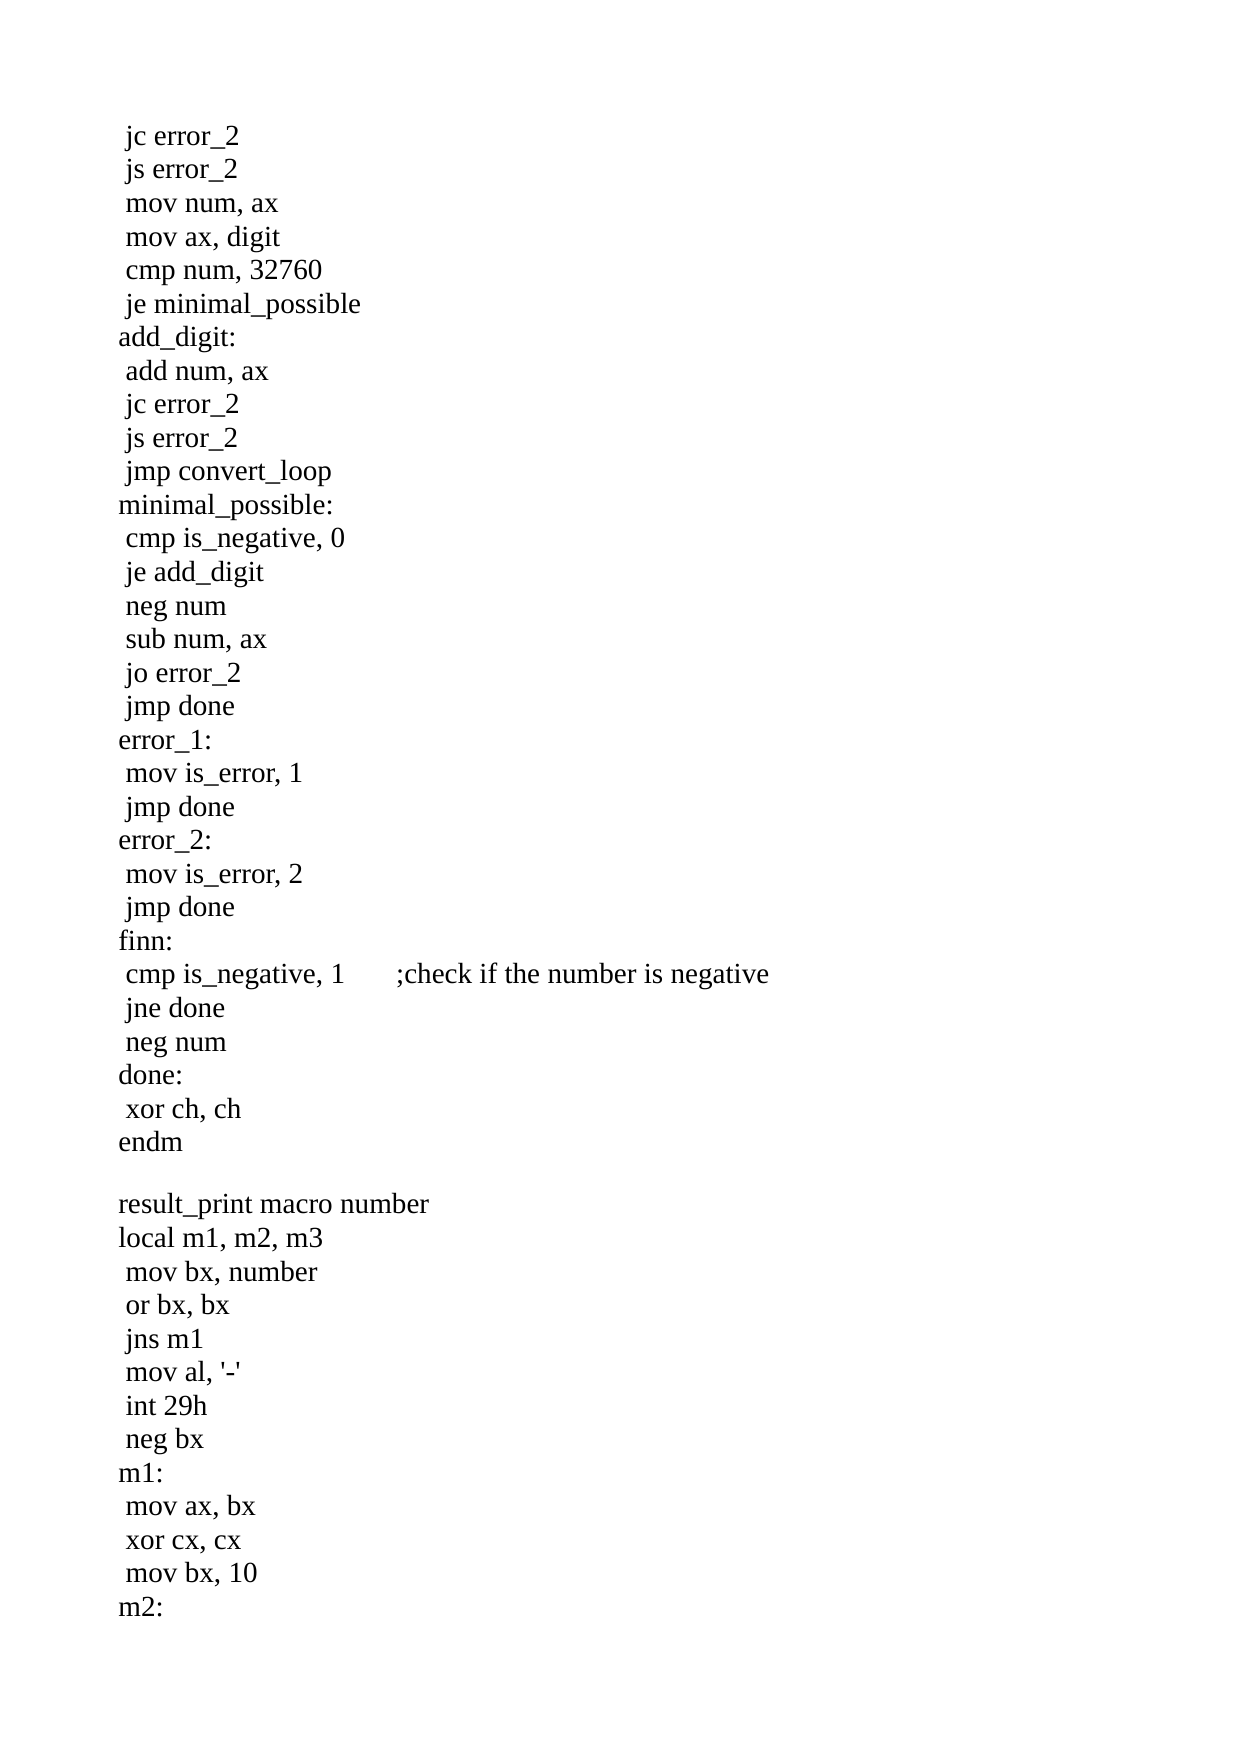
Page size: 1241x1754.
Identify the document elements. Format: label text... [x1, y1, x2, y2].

text result_print macro number [118, 1187, 1122, 1220]
text add num, ax [118, 353, 1122, 386]
text jmp done [118, 889, 1122, 923]
text js error_2 [118, 152, 1122, 185]
text minimal_possible: [118, 487, 1122, 521]
text m2: [118, 1589, 1122, 1623]
text je minimal_possible [118, 286, 1122, 319]
text m1: [118, 1455, 1122, 1488]
text local m1, m2, m3 [118, 1220, 1122, 1254]
text js error_2 [118, 420, 1122, 453]
text sub num, ax [118, 621, 1122, 655]
text error_1: [118, 722, 1122, 755]
text done: [118, 1057, 1122, 1091]
text mov ax, digit [118, 219, 1122, 252]
text or bx, bx [118, 1287, 1122, 1321]
text mov al, '-' [118, 1354, 1122, 1388]
text finn: [118, 923, 1122, 957]
text jc error_2 [118, 118, 1122, 152]
text mov is_error, 1 [118, 755, 1122, 789]
text cmp num, 32760 [118, 252, 1122, 286]
text mov ax, bx [118, 1488, 1122, 1522]
text mov bx, 10 [118, 1556, 1122, 1589]
text error_2: [118, 822, 1122, 856]
text add_digit: [118, 319, 1122, 353]
text jmp done [118, 789, 1122, 822]
text jo error_2 [118, 655, 1122, 688]
text je add_digit [118, 554, 1122, 588]
text jc error_2 [118, 386, 1122, 420]
text mov num, ax [118, 185, 1122, 219]
text neg num [118, 1024, 1122, 1057]
text cmp is_negative, 0 [118, 521, 1122, 554]
text endm [118, 1124, 1122, 1158]
text jns m1 [118, 1321, 1122, 1354]
text mov bx, number [118, 1254, 1122, 1287]
text jmp convert_loop [118, 453, 1122, 487]
text neg num [118, 588, 1122, 621]
text xor cx, cx [118, 1522, 1122, 1556]
text jne done [118, 990, 1122, 1024]
text int 29h [118, 1388, 1122, 1421]
text cmp is_negative, 1 ;check if the number is negative [118, 957, 1122, 990]
text jmp done [118, 688, 1122, 722]
text mov is_error, 2 [118, 856, 1122, 889]
text xor ch, ch [118, 1091, 1122, 1124]
text neg bx [118, 1421, 1122, 1455]
